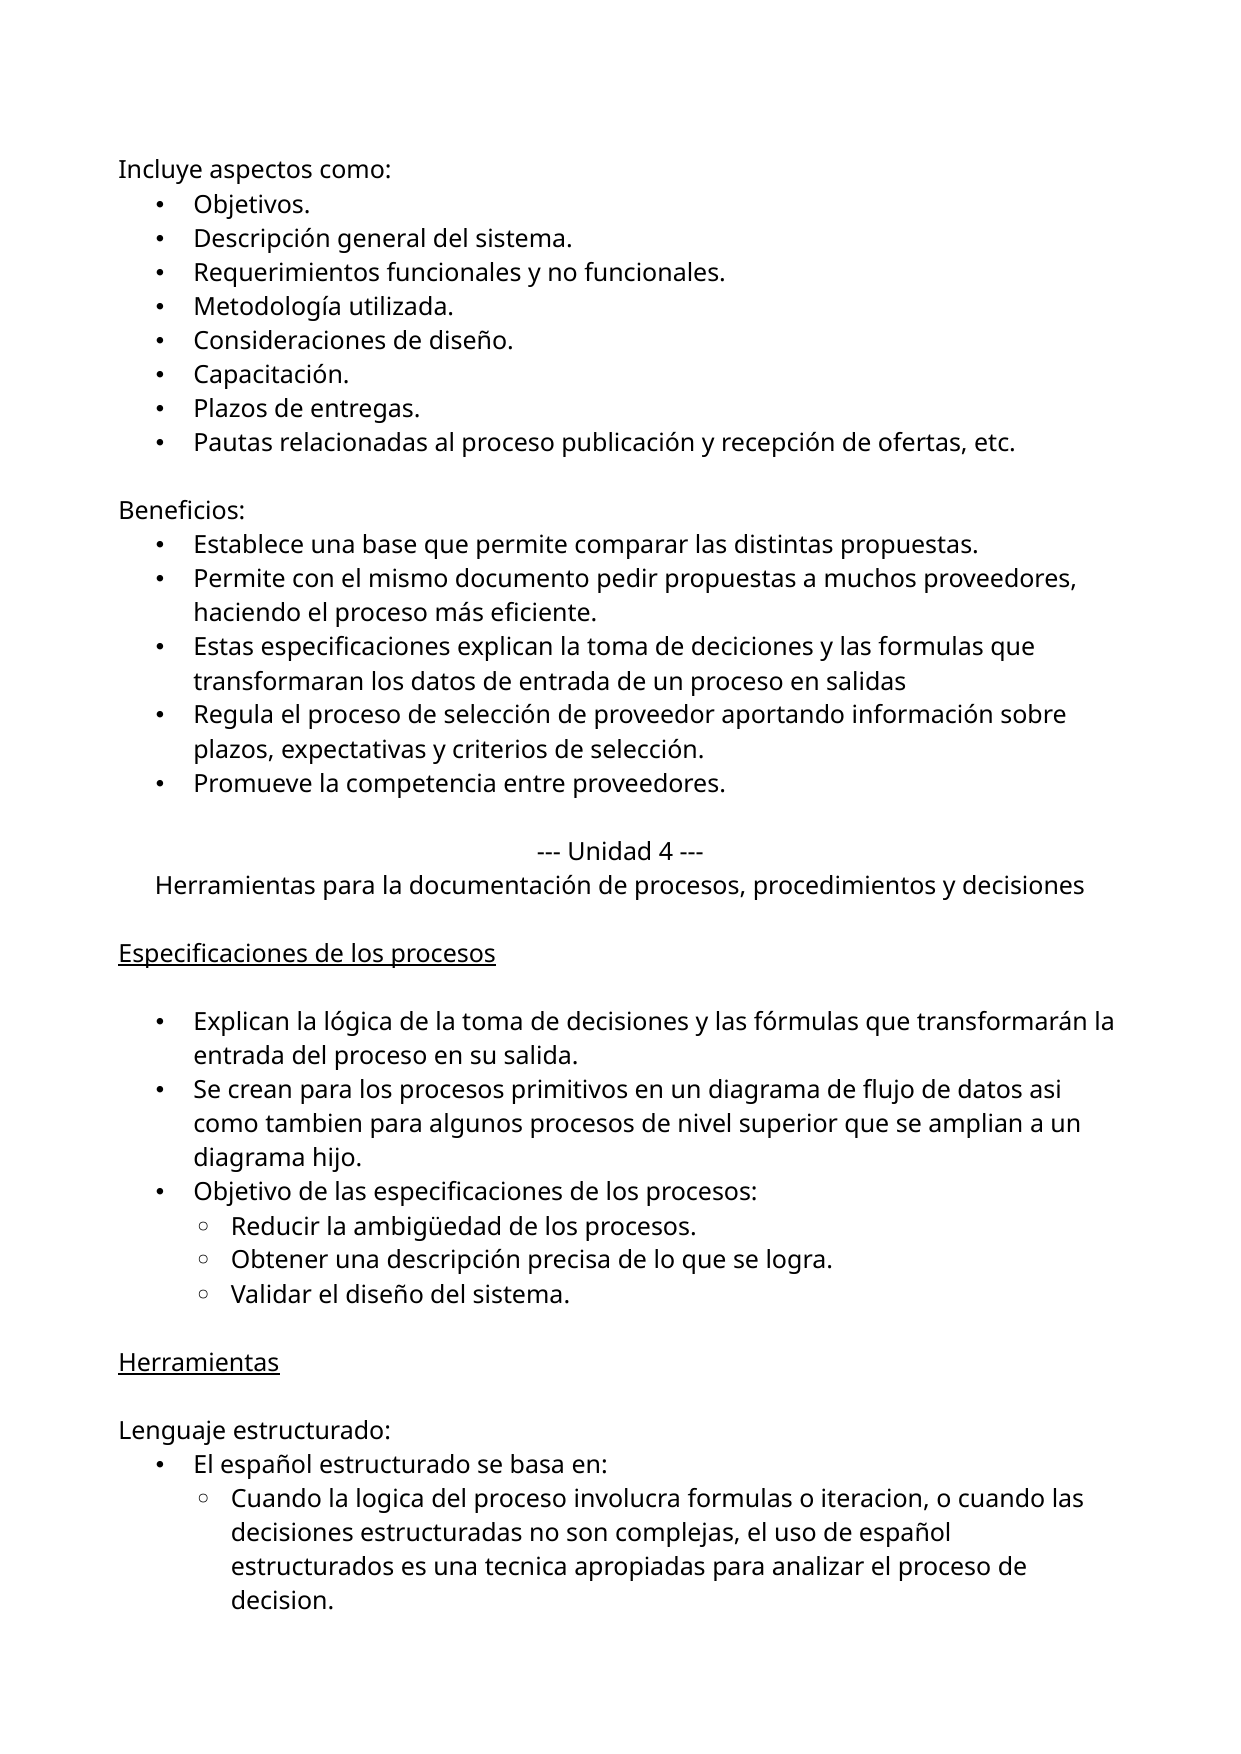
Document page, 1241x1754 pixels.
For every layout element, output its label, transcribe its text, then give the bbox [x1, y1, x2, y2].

list Regula el proceso de selección de proveedor aportando información sobre plazos, expectativas y criterios de selección. [156, 697, 1122, 765]
text Especificaciones de los procesos [118, 936, 1122, 970]
list Se crean para los procesos primitivos en un diagrama de flujo de datos asi como tambien para algunos procesos de nivel superior que se amplian a un diagrama hijo. [156, 1072, 1122, 1174]
list Permite con el mismo documento pedir propuestas a muchos proveedores, haciendo el proceso más eficiente. [156, 561, 1122, 629]
text Herramientas para la documentación de procesos, procedimientos y decisiones [118, 867, 1122, 902]
list Estas especificaciones explican la toma de deciciones y las formulas que transformaran los datos de entrada de un proceso en salidas [156, 629, 1122, 697]
list Objetivos. [156, 186, 1122, 220]
text Herramientas [118, 1344, 1122, 1378]
list Metodología utilizada. [156, 288, 1122, 322]
list Explican la lógica de la toma de decisiones y las fórmulas que transformarán la entrada del proceso en su salida. [156, 1004, 1122, 1072]
list Cuando la logica del proceso involucra formulas o iteracion, o cuando las decisiones estructuradas no son complejas, el uso de español estructurados es una tecnica apropiadas para analizar el proceso de decision. [193, 1481, 1122, 1617]
list Obtener una descripción precisa de lo que se logra. [193, 1242, 1122, 1276]
list Promueve la competencia entre proveedores. [156, 765, 1122, 799]
text Beneficios: [118, 493, 1122, 527]
list Consideraciones de diseño. [156, 322, 1122, 357]
list Capacitación. [156, 357, 1122, 391]
text Incluye aspectos como: [118, 152, 1122, 186]
text Lenguaje estructurado: [118, 1412, 1122, 1447]
list Plazos de entregas. [156, 391, 1122, 425]
list Pautas relacionadas al proceso publicación y recepción de ofertas, etc. [156, 425, 1122, 459]
list Reducir la ambigüedad de los procesos. [193, 1208, 1122, 1242]
list Validar el diseño del sistema. [193, 1276, 1122, 1310]
list Objetivo de las especificaciones de los procesos: [156, 1174, 1122, 1208]
list Requerimientos funcionales y no funcionales. [156, 254, 1122, 288]
list Descripción general del sistema. [156, 220, 1122, 254]
text --- Unidad 4 --- [118, 833, 1122, 867]
list Establece una base que permite comparar las distintas propuestas. [156, 527, 1122, 561]
list El español estructurado se basa en: [156, 1447, 1122, 1481]
